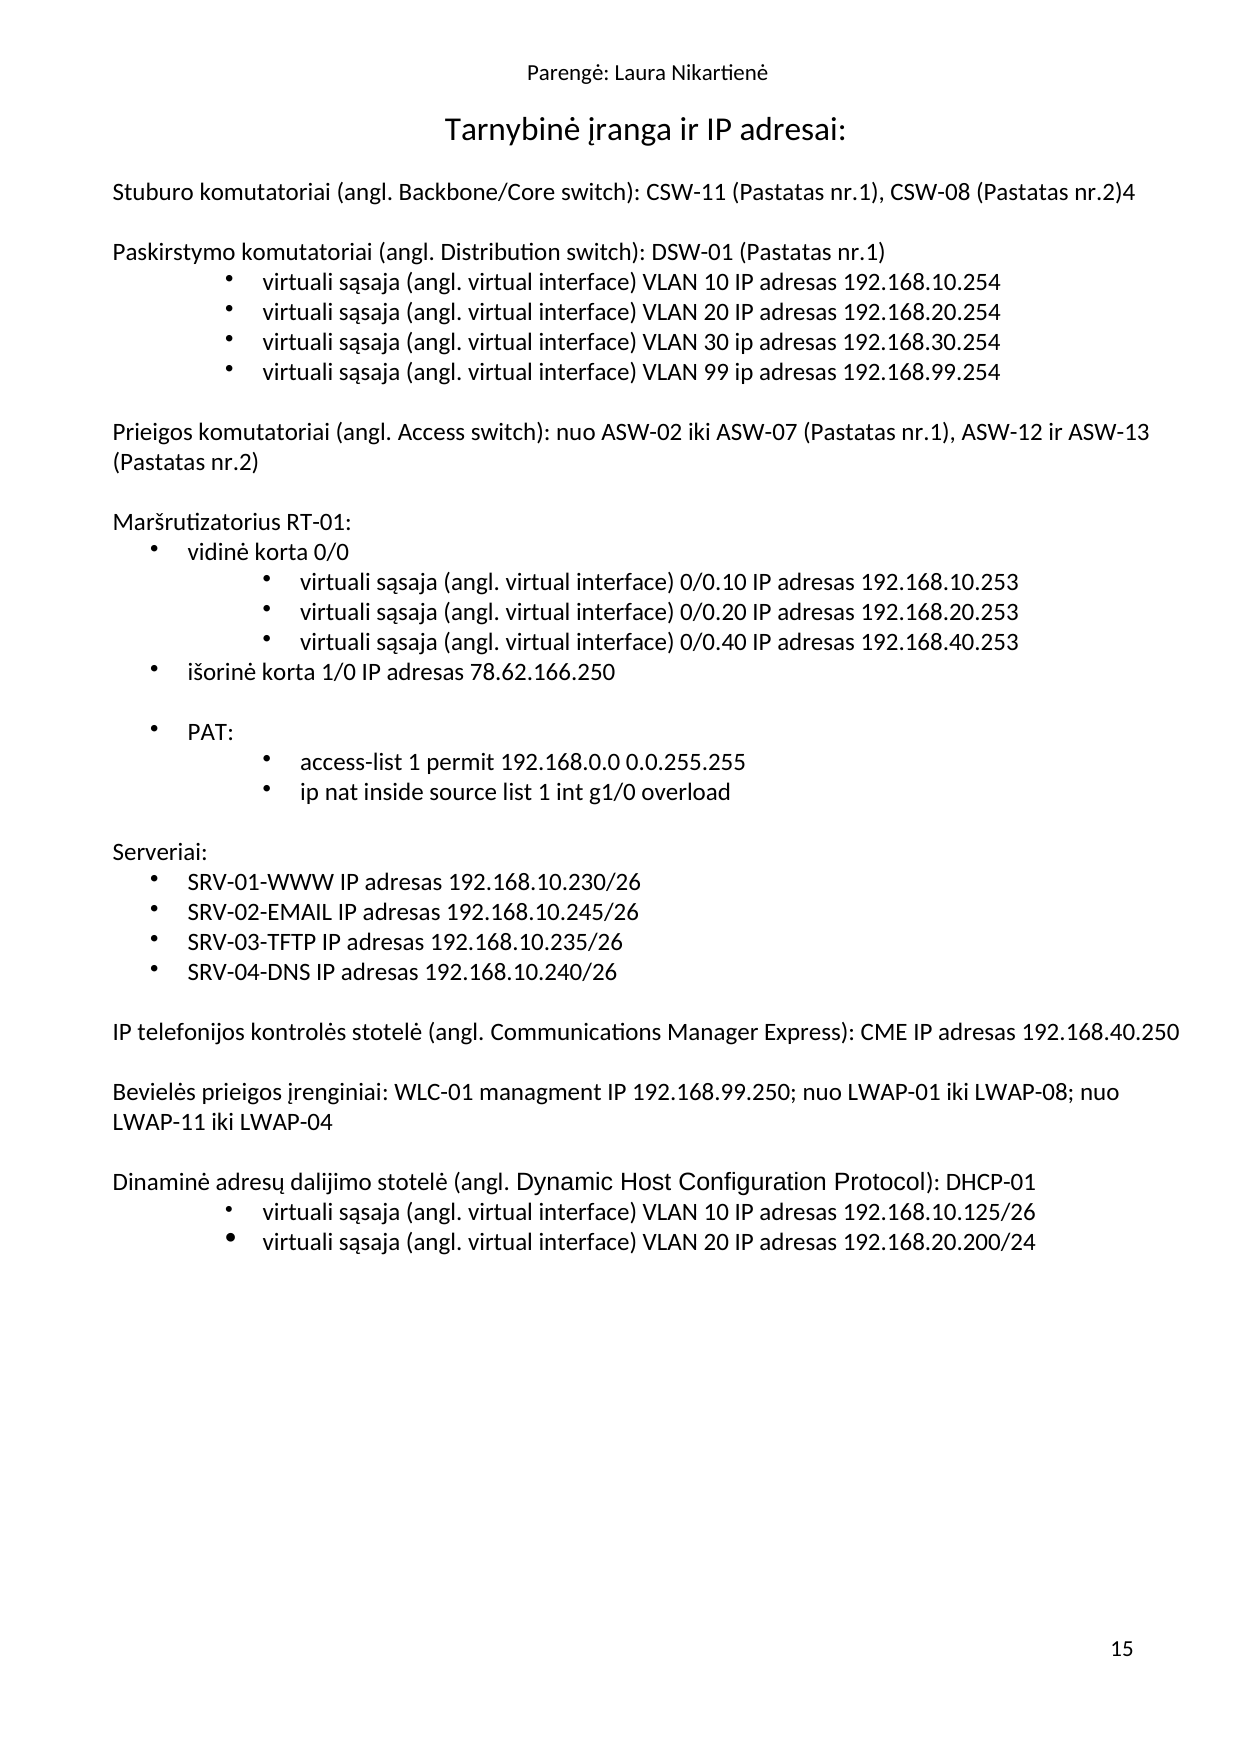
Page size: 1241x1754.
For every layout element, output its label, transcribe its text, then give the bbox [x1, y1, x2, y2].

list virtuali sąsaja (angl. virtual interface) VLAN 30 ip adresas 192.168.30.254 [225, 327, 1183, 357]
text Bevielės prieigos įrenginiai: WLC-01 managment IP 192.168.99.250; nuo LWAP-01 iki LWAP-08; nuo LWAP-11 iki LWAP-04 [112, 1077, 1183, 1137]
text Dinaminė adresų dalijimo stotelė (angl. Dynamic Host Configuration Protocol): DHCP-01 [112, 1167, 1183, 1197]
list virtuali sąsaja (angl. virtual interface) VLAN 20 IP adresas 192.168.20.200/24 [225, 1227, 1183, 1257]
list virtuali sąsaja (angl. virtual interface) 0/0.40 IP adresas 192.168.40.253 [262, 627, 1183, 657]
list SRV-01-WWW IP adresas 192.168.10.230/26 [150, 867, 1183, 897]
text Serveriai: [112, 837, 1183, 867]
list access-list 1 permit 192.168.0.0 0.0.255.255 [262, 747, 1183, 777]
list virtuali sąsaja (angl. virtual interface) VLAN 10 IP adresas 192.168.10.254 [225, 267, 1183, 297]
list vidinė korta 0/0 [150, 537, 1183, 567]
text IP telefonijos kontrolės stotelė (angl. Communications Manager Express): CME IP adresas 192.168.40.250 [112, 1017, 1183, 1047]
list virtuali sąsaja (angl. virtual interface) VLAN 10 IP adresas 192.168.10.125/26 [225, 1197, 1183, 1227]
text Maršrutizatorius RT-01: [112, 507, 1179, 537]
text Prieigos komutatoriai (angl. Access switch): nuo ASW-02 iki ASW-07 (Pastatas nr.1), ASW-12 ir ASW-13 (Pastatas nr.2) [112, 417, 1179, 477]
list ip nat inside source list 1 int g1/0 overload [262, 777, 1183, 807]
list virtuali sąsaja (angl. virtual interface) VLAN 99 ip adresas 192.168.99.254 [225, 357, 1183, 387]
list SRV-02-EMAIL IP adresas 192.168.10.245/26 [150, 897, 1183, 927]
list SRV-04-DNS IP adresas 192.168.10.240/26 [150, 957, 1183, 987]
list PAT: [150, 717, 1183, 747]
text Stuburo komutatoriai (angl. Backbone/Core switch): CSW-11 (Pastatas nr.1), CSW-08 (Pastatas nr.2)4 [112, 177, 1179, 207]
text Tarnybinė įranga ir IP adresai: [112, 117, 1179, 147]
list virtuali sąsaja (angl. virtual interface) 0/0.10 IP adresas 192.168.10.253 [262, 567, 1183, 597]
text Paskirstymo komutatoriai (angl. Distribution switch): DSW-01 (Pastatas nr.1) [112, 237, 1179, 267]
list virtuali sąsaja (angl. virtual interface) 0/0.20 IP adresas 192.168.20.253 [262, 597, 1183, 627]
list išorinė korta 1/0 IP adresas 78.62.166.250 [150, 657, 1183, 687]
list virtuali sąsaja (angl. virtual interface) VLAN 20 IP adresas 192.168.20.254 [225, 297, 1183, 327]
list SRV-03-TFTP IP adresas 192.168.10.235/26 [150, 927, 1183, 957]
